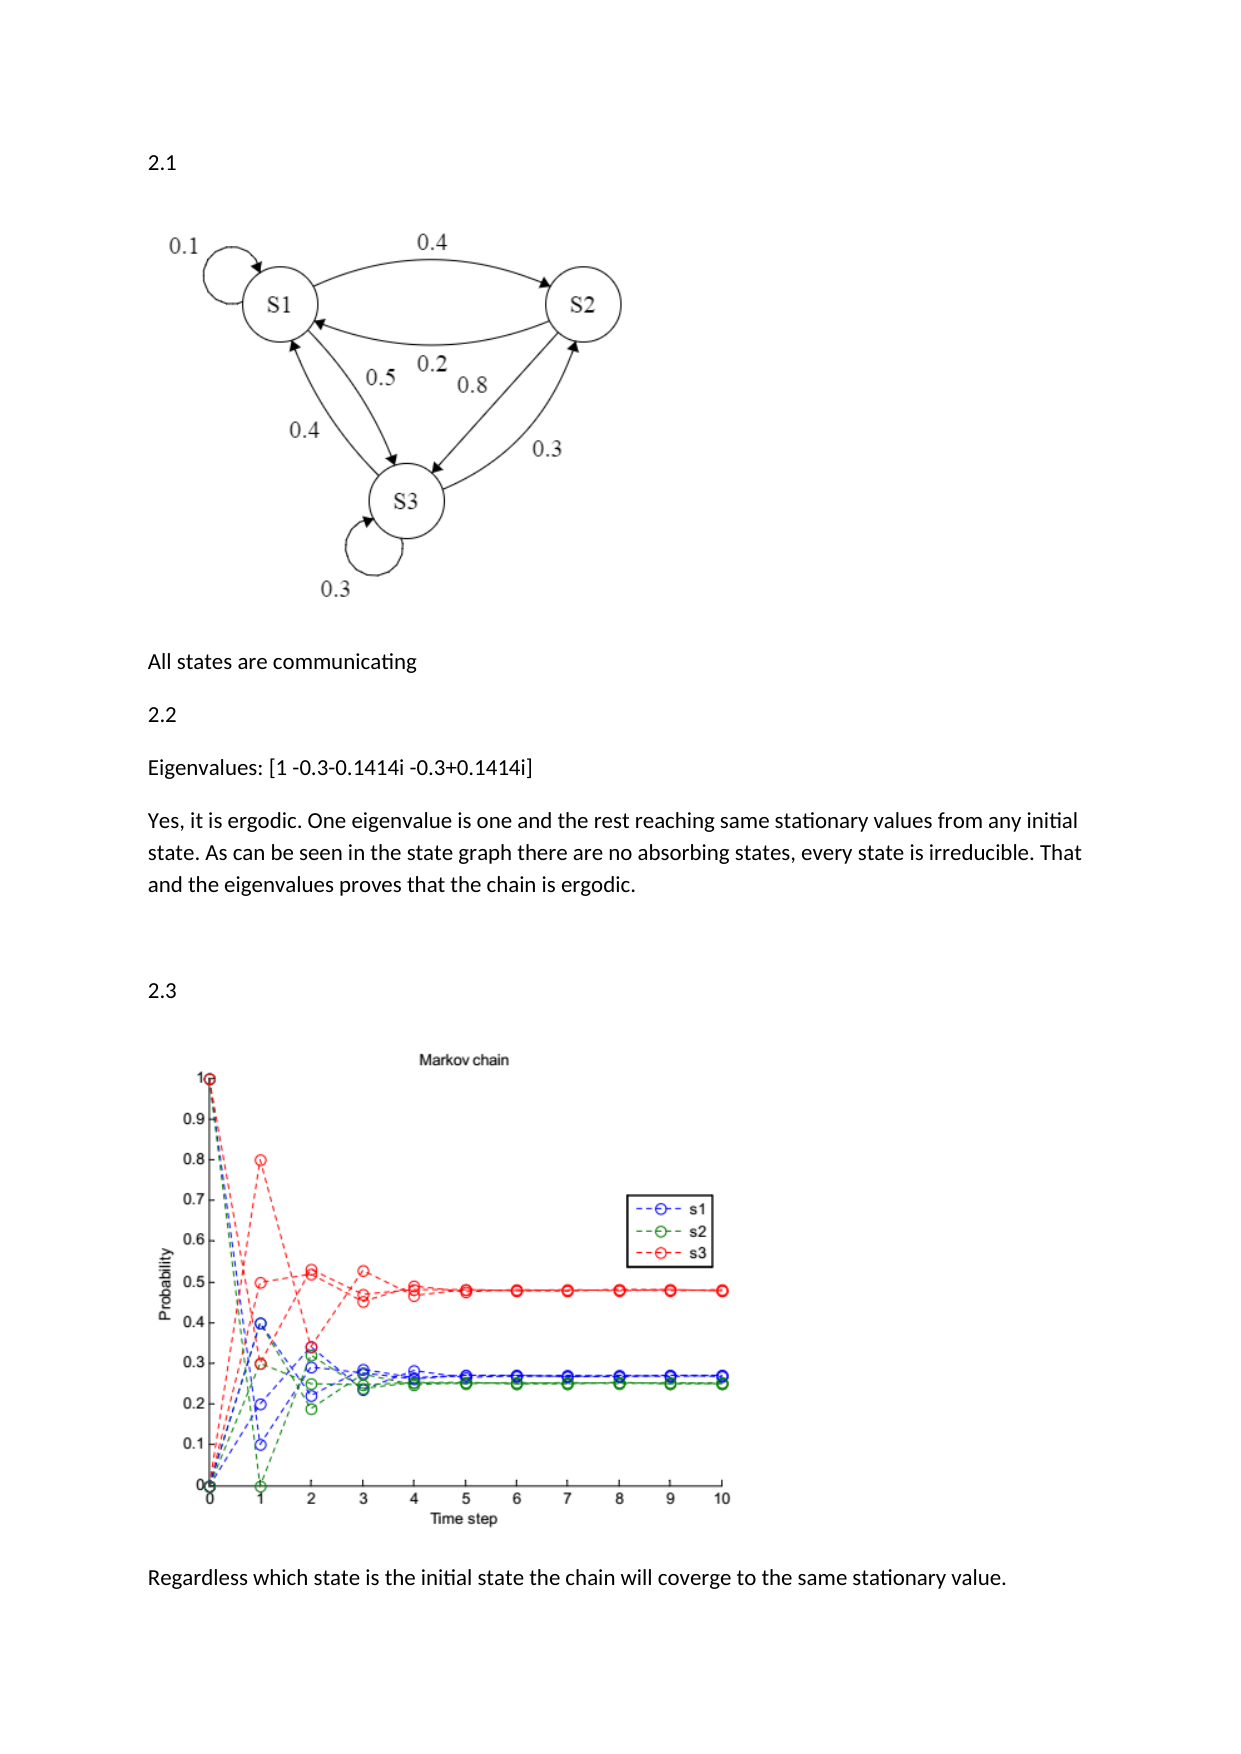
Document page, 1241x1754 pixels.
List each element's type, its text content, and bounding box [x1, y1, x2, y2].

text 2.3 [148, 976, 1093, 1004]
text All states are communicating [148, 647, 1093, 675]
text Eigenvalues: [1 -0.3-0.1414i -0.3+0.1414i] [148, 753, 1093, 781]
text 2.1 [148, 148, 1093, 176]
picture [147, 1029, 794, 1539]
text Regardless which state is the initial state the chain will coverge to the same stationary value. [148, 1563, 1093, 1591]
text 2.2 [148, 700, 1093, 728]
text Yes, it is ergodic. One eigenvalue is one and the rest reaching same stationary values from any initial state. As can be seen in the state graph there are no absorbing states, every state is irreducible. That and the eigenvalues proves that the chain is ergodic. [148, 806, 1093, 898]
picture [147, 200, 643, 622]
